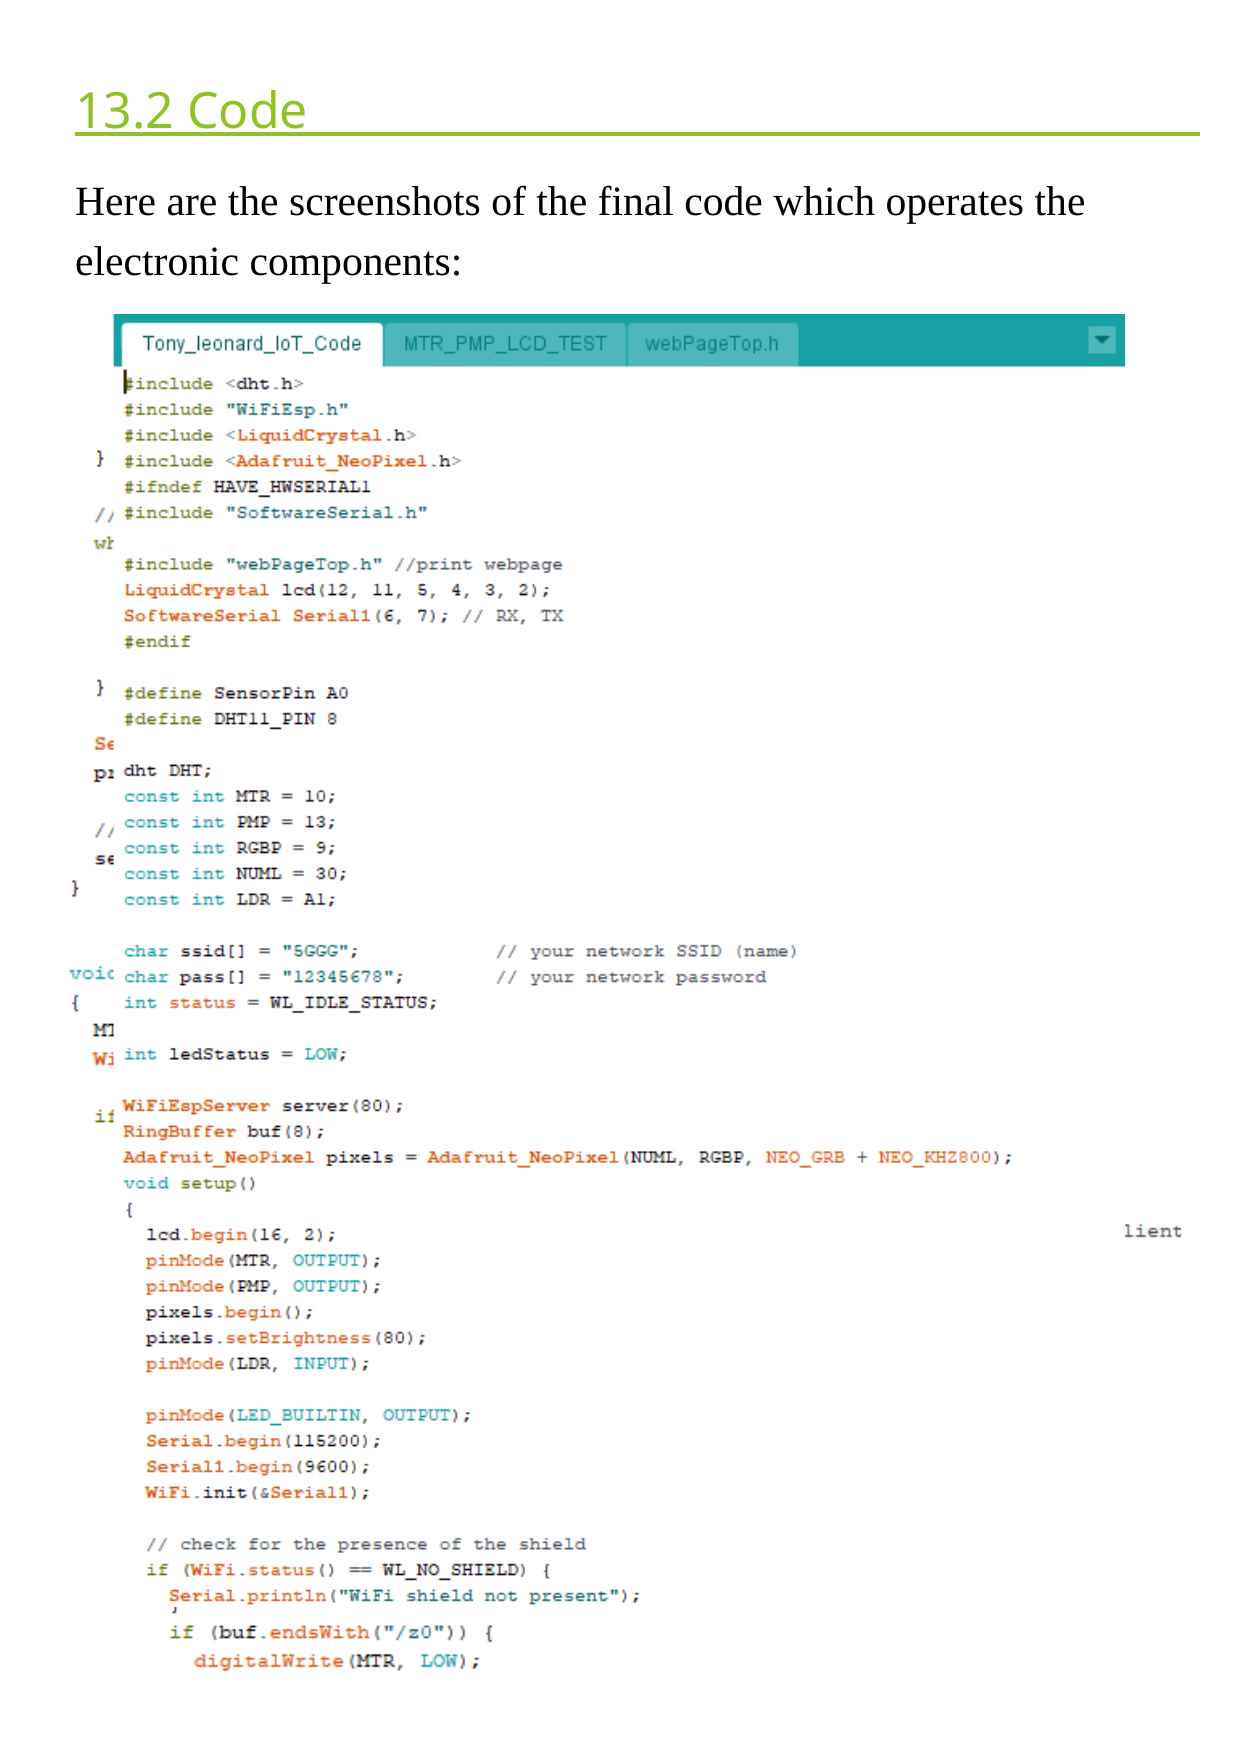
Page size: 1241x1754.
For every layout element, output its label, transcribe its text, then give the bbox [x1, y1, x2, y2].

text [75, 136, 1165, 143]
text 13.2 Code [75, 75, 1165, 132]
text Here are the screenshots of the final code which operates the electronic components: [75, 177, 1165, 284]
